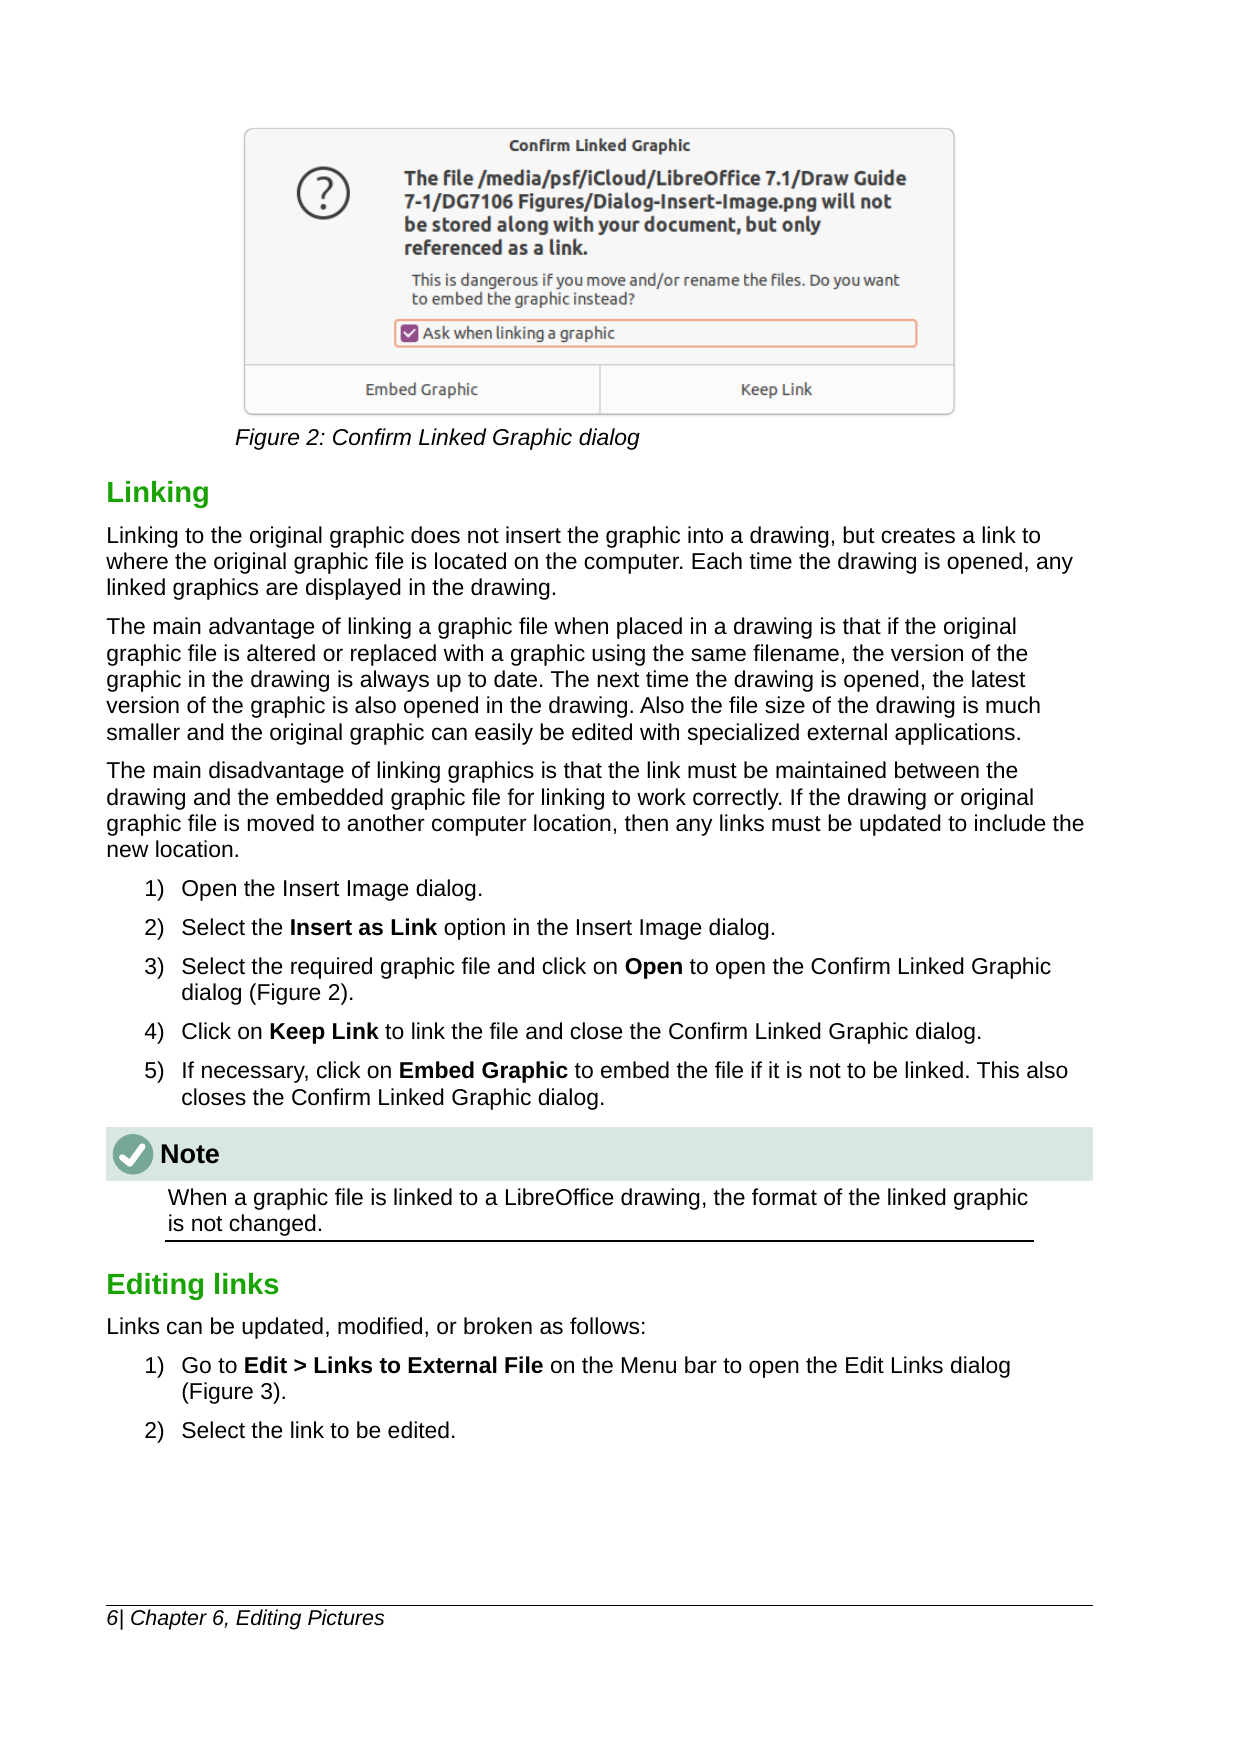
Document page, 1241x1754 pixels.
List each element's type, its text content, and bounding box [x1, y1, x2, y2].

list Select the Insert as Link option in the Insert Image dialog. [164, 914, 1093, 941]
list Select the required graphic file and click on Open to open the Confirm Linked Graphic dialog (Figure 2). [164, 953, 1093, 1006]
text When a graphic file is linked to a LibreOffice drawing, the format of the linked graphic is not changed. [164, 1181, 1034, 1242]
list Go to Edit > Links to External File on the Menu bar to open the Edit Links dialog (Figure 3). [164, 1352, 1093, 1404]
text Linking to the original graphic does not insert the graphic into a drawing, but creates a link to where the original graphic file is located on the computer. Each time the drawing is opened, any linked graphics are displayed in the drawing. [106, 522, 1093, 601]
subtitle Linking [106, 476, 1093, 509]
text The main disadvantage of linking graphics is that the link must be maintained between the drawing and the embedded graphic file for linking to work correctly. If the drawing or original graphic file is moved to another computer location, then any links must be updated to include the new location. [106, 757, 1093, 863]
list Open the Insert Image dialog. [164, 875, 1093, 902]
text Links can be updated, modified, or broken as follows: [106, 1313, 1093, 1339]
subtitle Editing links [106, 1267, 1093, 1300]
list If necessary, click on Embed Graphic to embed the file if it is not to be linked. This also closes the Confirm Linked Graphic dialog. [164, 1057, 1093, 1110]
text Figure 2: Confirm Linked Graphic dialog [235, 425, 964, 451]
picture [234, 118, 964, 425]
list Select the link to be edited. [164, 1417, 1093, 1443]
list Click on Keep Link to link the file and close the Confirm Linked Graphic dialog. [164, 1018, 1093, 1044]
text The main advantage of linking a graphic file when placed in a drawing is that if the original graphic file is altered or replaced with a graphic using the same filename, the version of the graphic in the drawing is always up to date. The next time the drawing is opened, the latest version of the graphic is also opened in the drawing. Also the file size of the drawing is much smaller and the original graphic can easily be edited with specialized external applications. [106, 613, 1093, 745]
subtitle Note [106, 1127, 1093, 1181]
